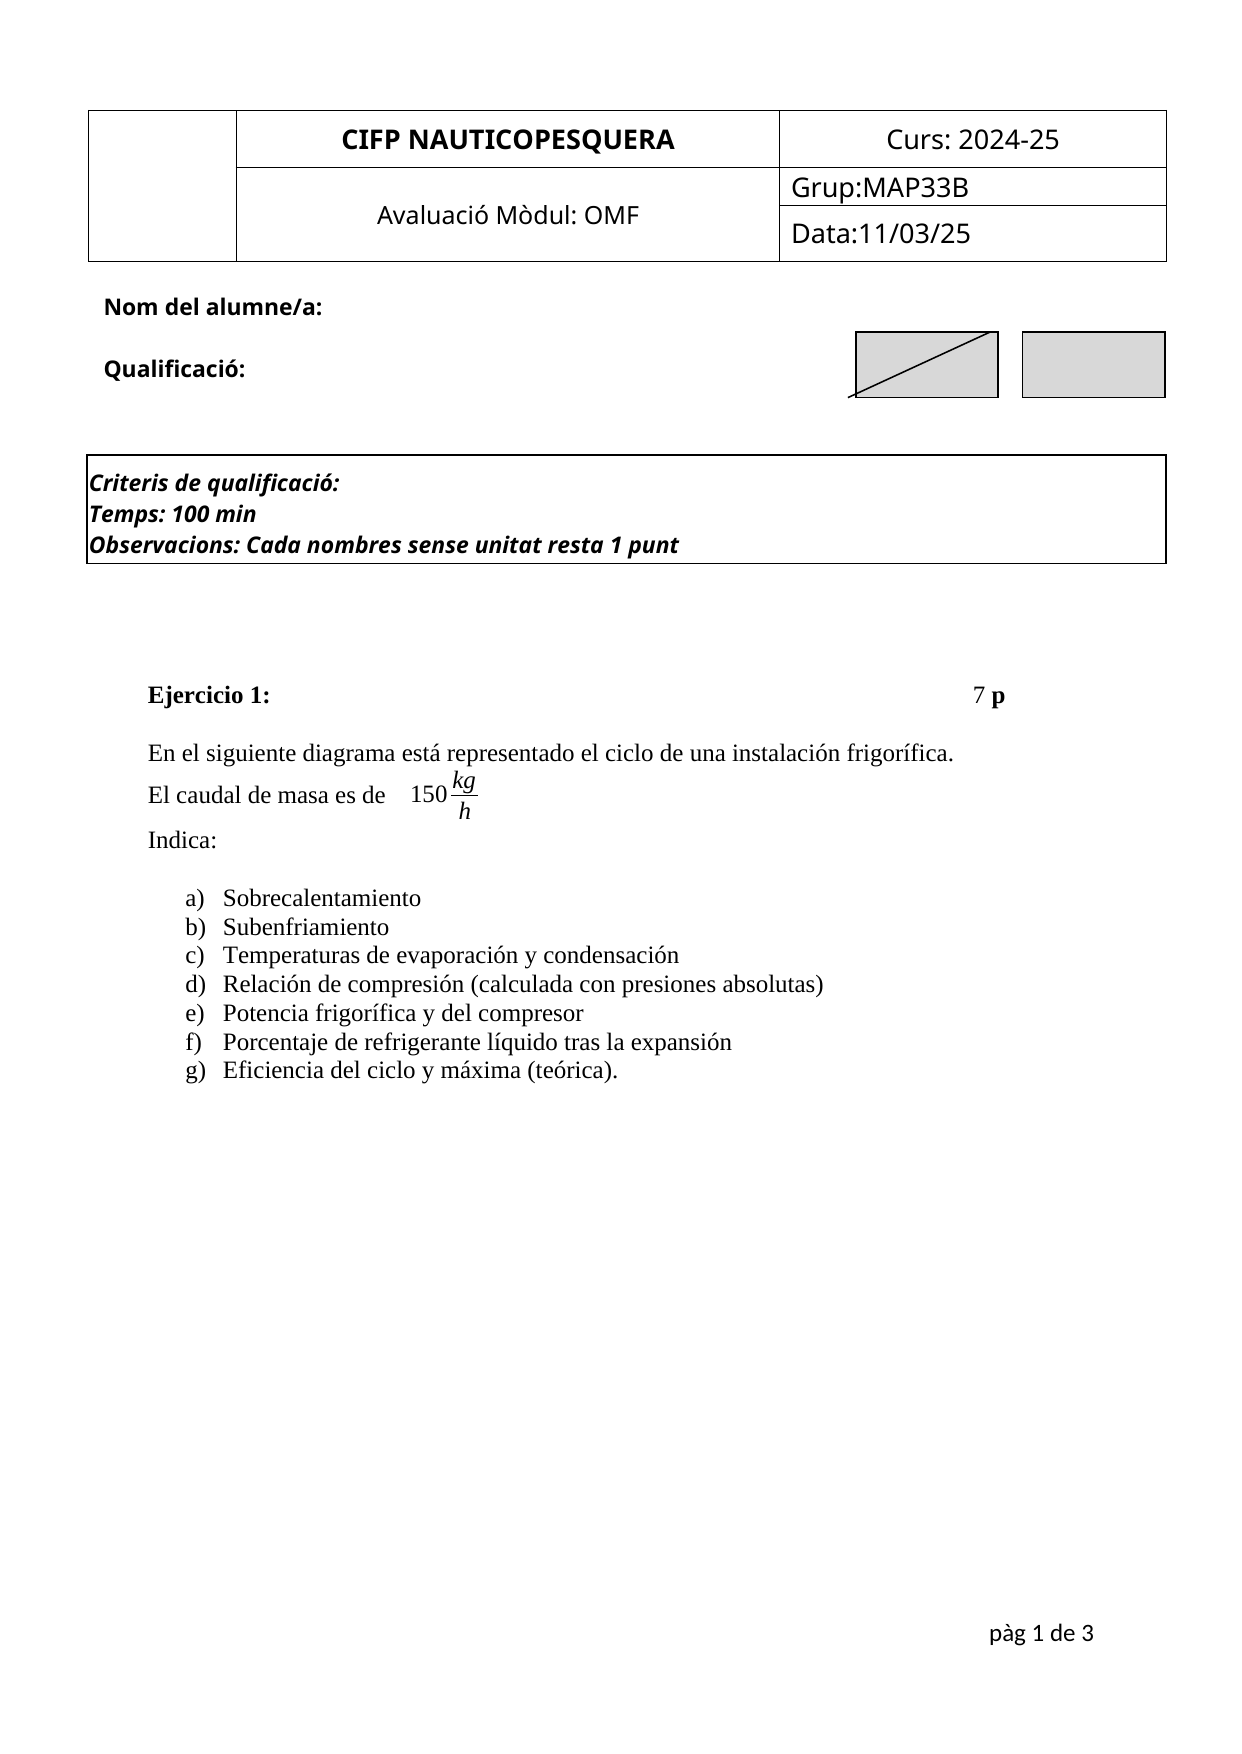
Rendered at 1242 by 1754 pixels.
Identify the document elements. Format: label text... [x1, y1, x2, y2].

list Potencia frigorífica y del compresor [185, 998, 1094, 1027]
text Criteris de qualificació: [89, 467, 1094, 498]
text [999, 353, 1022, 384]
text Observacions: Cada nombres sense unitat resta 1 punt [89, 529, 1094, 560]
list Porcentaje de refrigerante líquido tras la expansión [185, 1027, 1094, 1056]
text El caudal de masa es de [148, 767, 1094, 826]
text Qualificació: [103, 353, 855, 384]
list Relación de compresión (calculada con presiones absolutas) [185, 969, 1094, 998]
list Subenfriamiento [185, 912, 1094, 941]
text Nom del alumne/a: [103, 290, 1094, 322]
text En el siguiente diagrama está representado el ciclo de una instalación frigorífica. [148, 738, 1094, 767]
text Temps: 100 min [89, 498, 1094, 529]
text Indica: [148, 826, 1094, 854]
list Sobrecalentamiento [185, 883, 1094, 912]
list Temperaturas de evaporación y condensación [185, 941, 1094, 969]
text Ejercicio 1: 7 p [148, 680, 1094, 709]
list Eficiencia del ciclo y máxima (teórica). [185, 1056, 1094, 1084]
